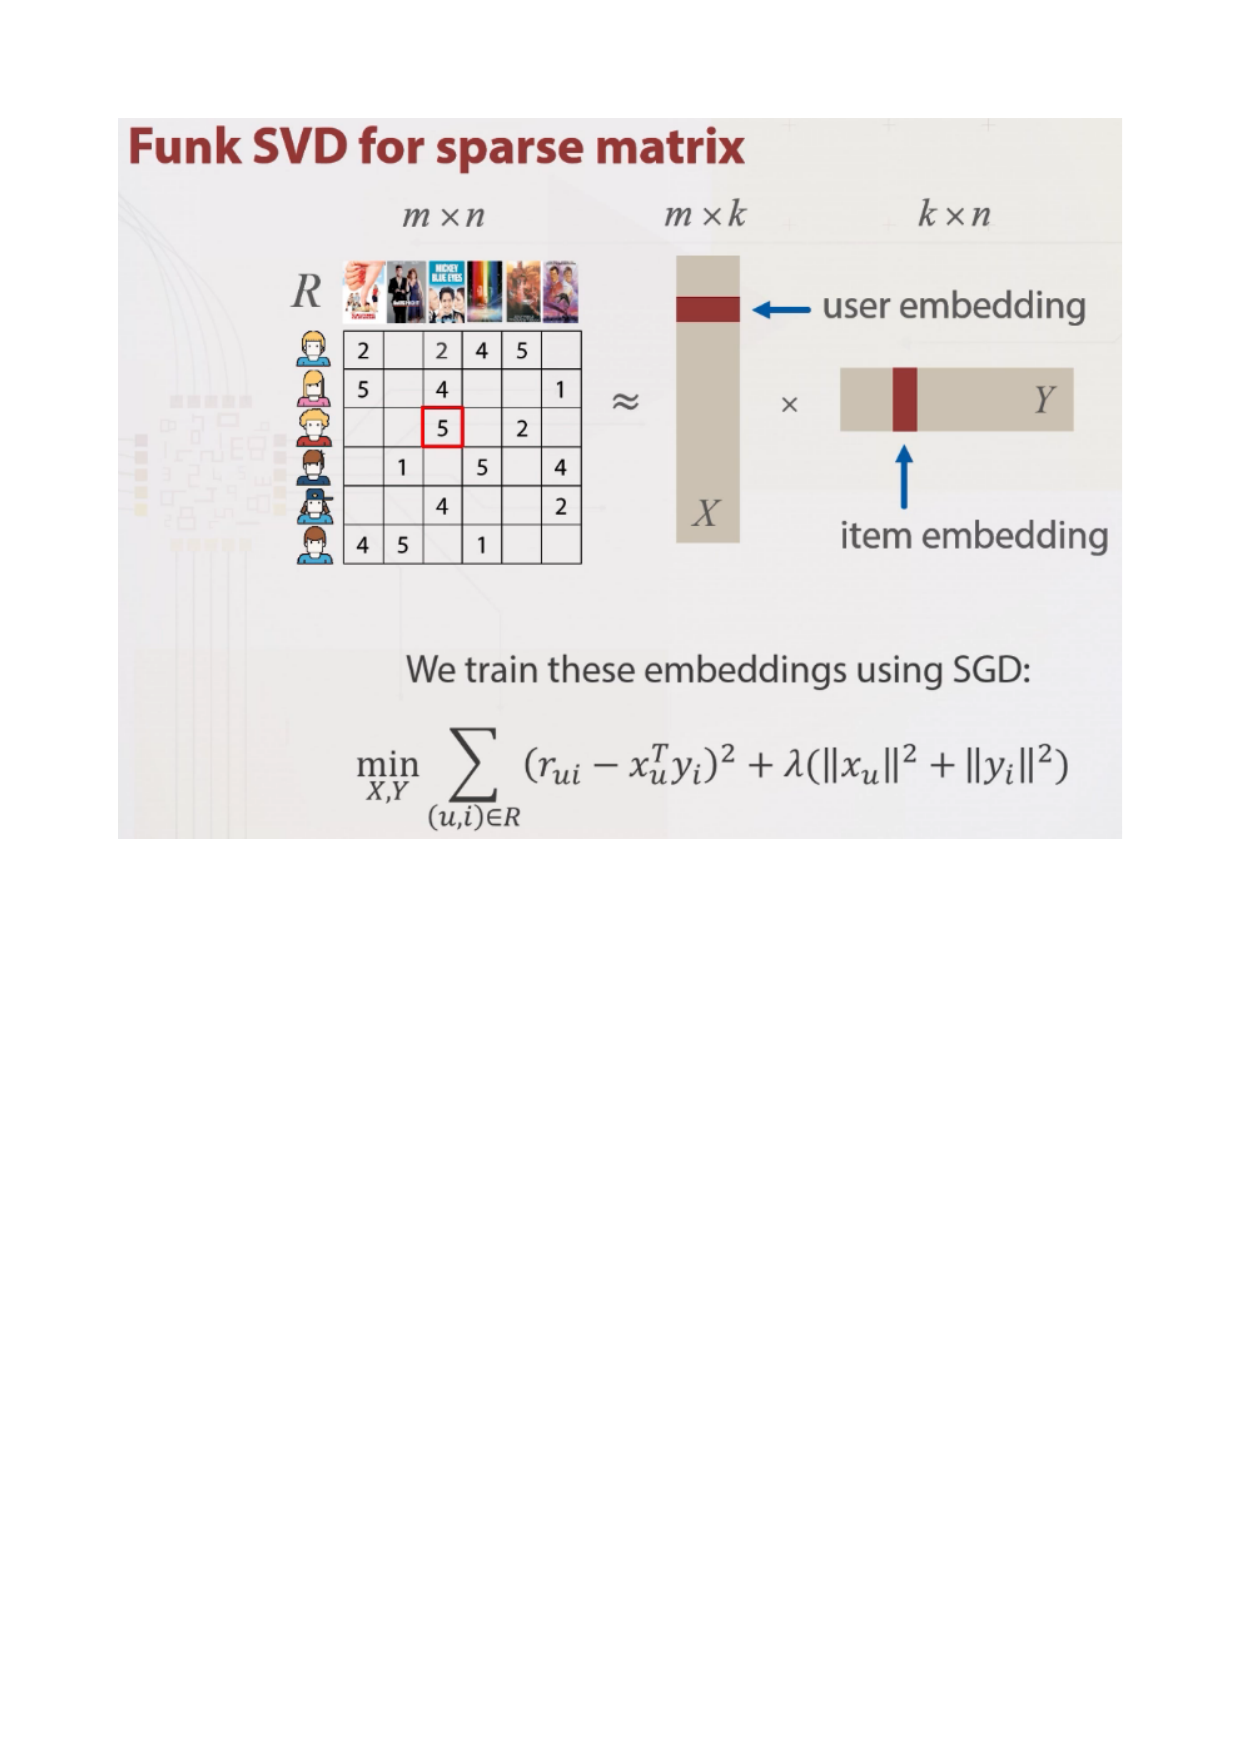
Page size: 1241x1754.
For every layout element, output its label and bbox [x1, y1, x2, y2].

picture [118, 118, 1123, 839]
